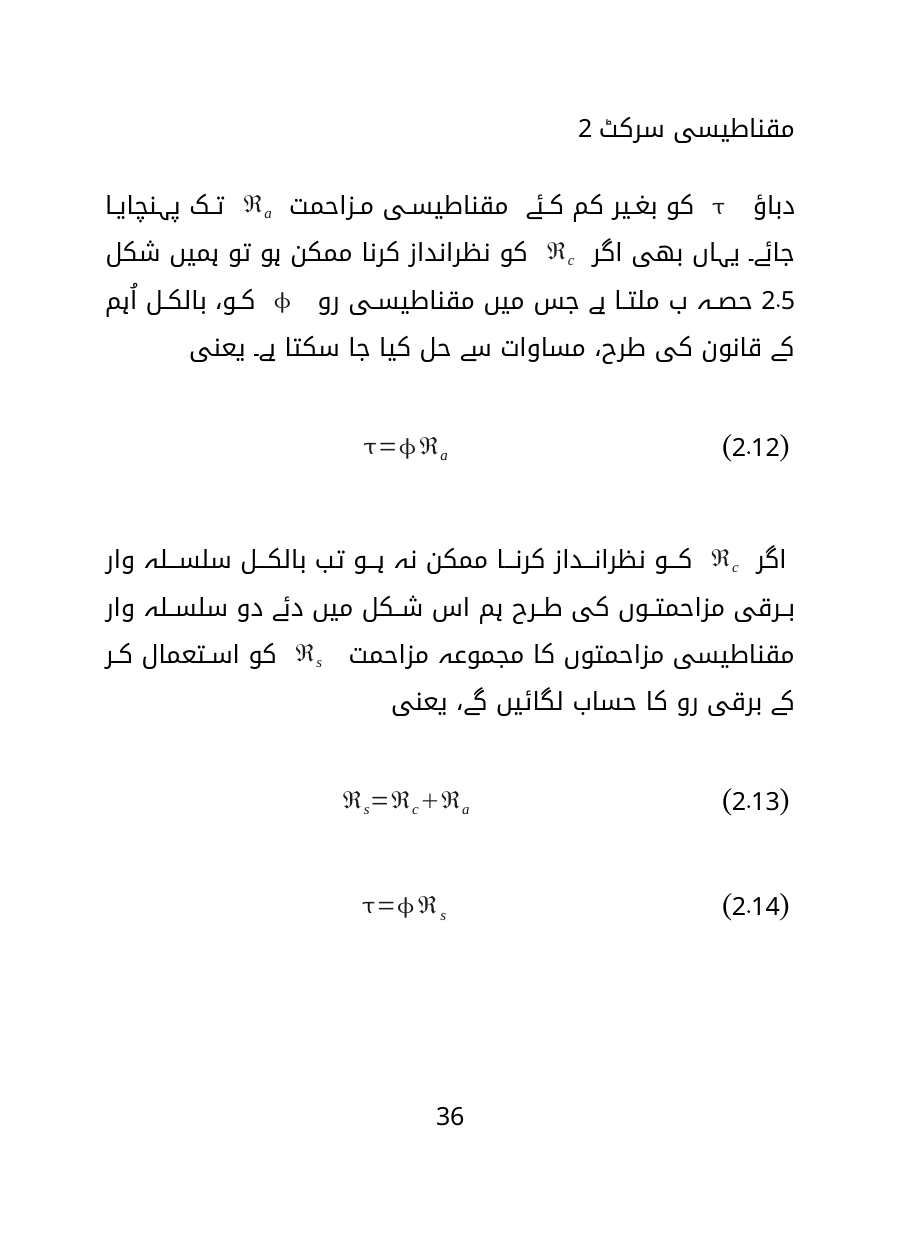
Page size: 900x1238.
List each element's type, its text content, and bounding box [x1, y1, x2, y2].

table_header (2.13) [697, 773, 795, 844]
text اگرکو نظرانداز کرنا ممکن نہ ہو تب بالکل سلسلہ وار برقی مزاحمتوں کی طرح ہم اس شکل میں دئے دو سلسلہ وار مقناطیسی مزاحمتوں کا مجموعہ مزاحمت کو استعمال کر کے برقی رو کا حساب لگائیں گے، یعنی [105, 536, 795, 726]
table_header (2.12) [699, 419, 795, 490]
table_header [105, 878, 694, 949]
text یہاں بھی کوشش یہی ہے کہ کسی طرح مقناطیسی دباؤ کو بغیر کم کئے مقناطیسی مزاحمتتک پہنچایا جائے۔ یہاں بھی اگرکو نظرانداز کرنا ممکن ہو تو ہمیں شکل 2.5 حصہ ب ملتا ہے جس میں مقناطیسی رو کو، بالکل اُہم کے قانون کی طرح، مساوات سے حل کیا جا سکتا ہے۔ یعنی [105, 182, 795, 372]
table_header [105, 419, 699, 490]
table_header (2.14) [694, 878, 795, 949]
table_header [105, 773, 697, 844]
